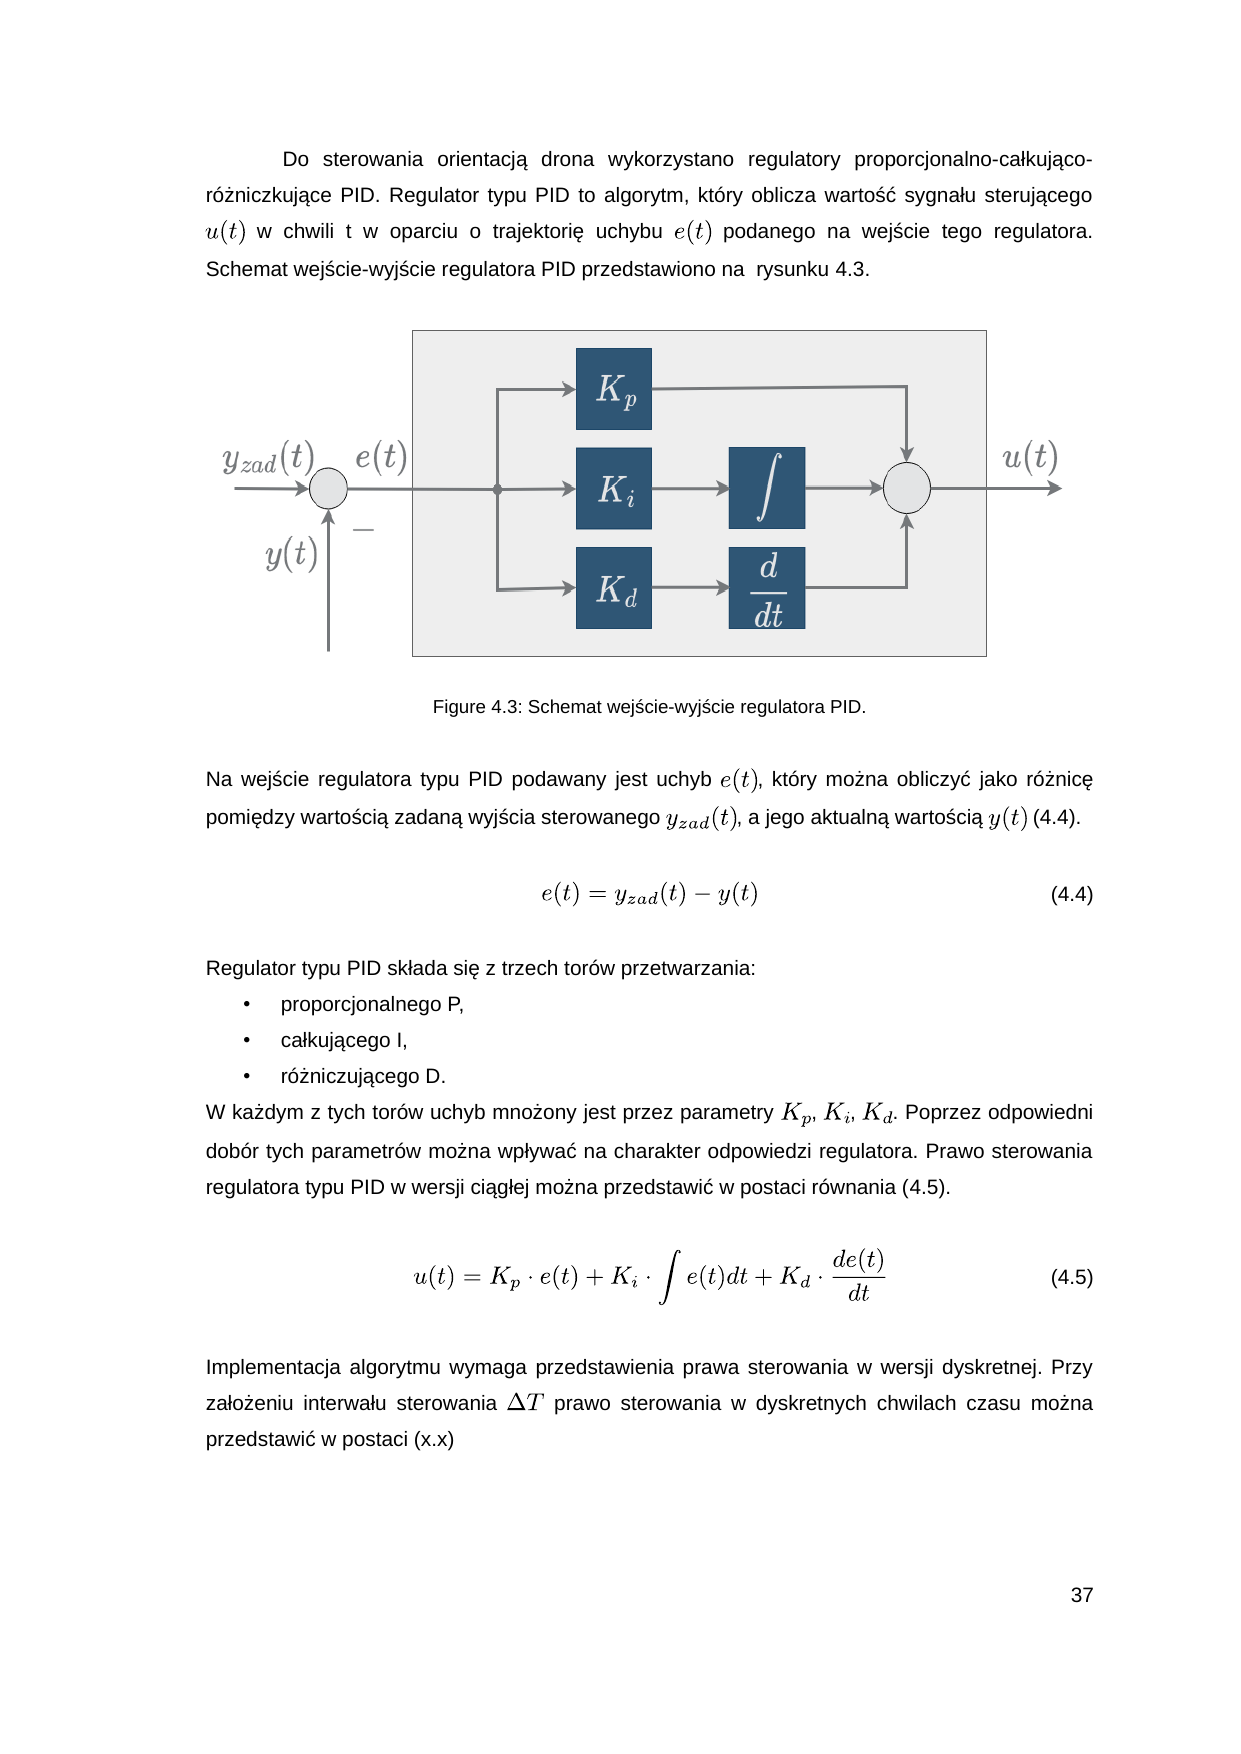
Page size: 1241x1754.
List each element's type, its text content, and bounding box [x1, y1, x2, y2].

text [206, 1248, 864, 1305]
text [206, 881, 560, 907]
text (4.4) [752, 881, 1093, 907]
text Do sterowania orientacją drona wykorzystano regulatory proporcjonalno-całkująco-różniczkujące PID. Regulator typu PID to algorytm, który oblicza wartość sygnału sterującego w chwili t w oparciu o trajektorię uchybu podanego na wejście tego regulatora. Schemat wejście-wyjście regulatora PID przedstawiono na rysunku 4.3. [206, 147, 1093, 281]
text Na wejście regulatora typu PID podawany jest uchyb , który można obliczyć jako różnicę pomiędzy wartością zadaną wyjścia sterowanego , a jego aktualną wartością (4.4). [206, 767, 1093, 831]
text W każdym z tych torów uchyb mnożony jest przez parametry , , . Poprzez odpowiedni dobór tych parametrów można wpływać na charakter odpowiedzi regulatora. Prawo sterowania regulatora typu PID w wersji ciągłej można przedstawić w postaci równania (4.5). [206, 1100, 1093, 1199]
picture [205, 330, 1094, 696]
text Implementacja algorytmu wymaga przedstawienia prawa sterowania w wersji dyskretnej. Przy założeniu interwału sterowania prawo sterowania w dyskretnych chwilach czasu można przedstawić w postaci (x.x) [206, 1355, 1093, 1451]
list całkującego I, [243, 1028, 1093, 1052]
text Figure 4.3: Schemat wejście-wyjście regulatora PID. [206, 696, 1093, 717]
list różniczującego D. [243, 1064, 1093, 1088]
list proporcjonalnego P, [243, 992, 1093, 1016]
text (4.5) [664, 1248, 1093, 1305]
text Regulator typu PID składa się z trzech torów przetwarzania: [206, 956, 1093, 980]
